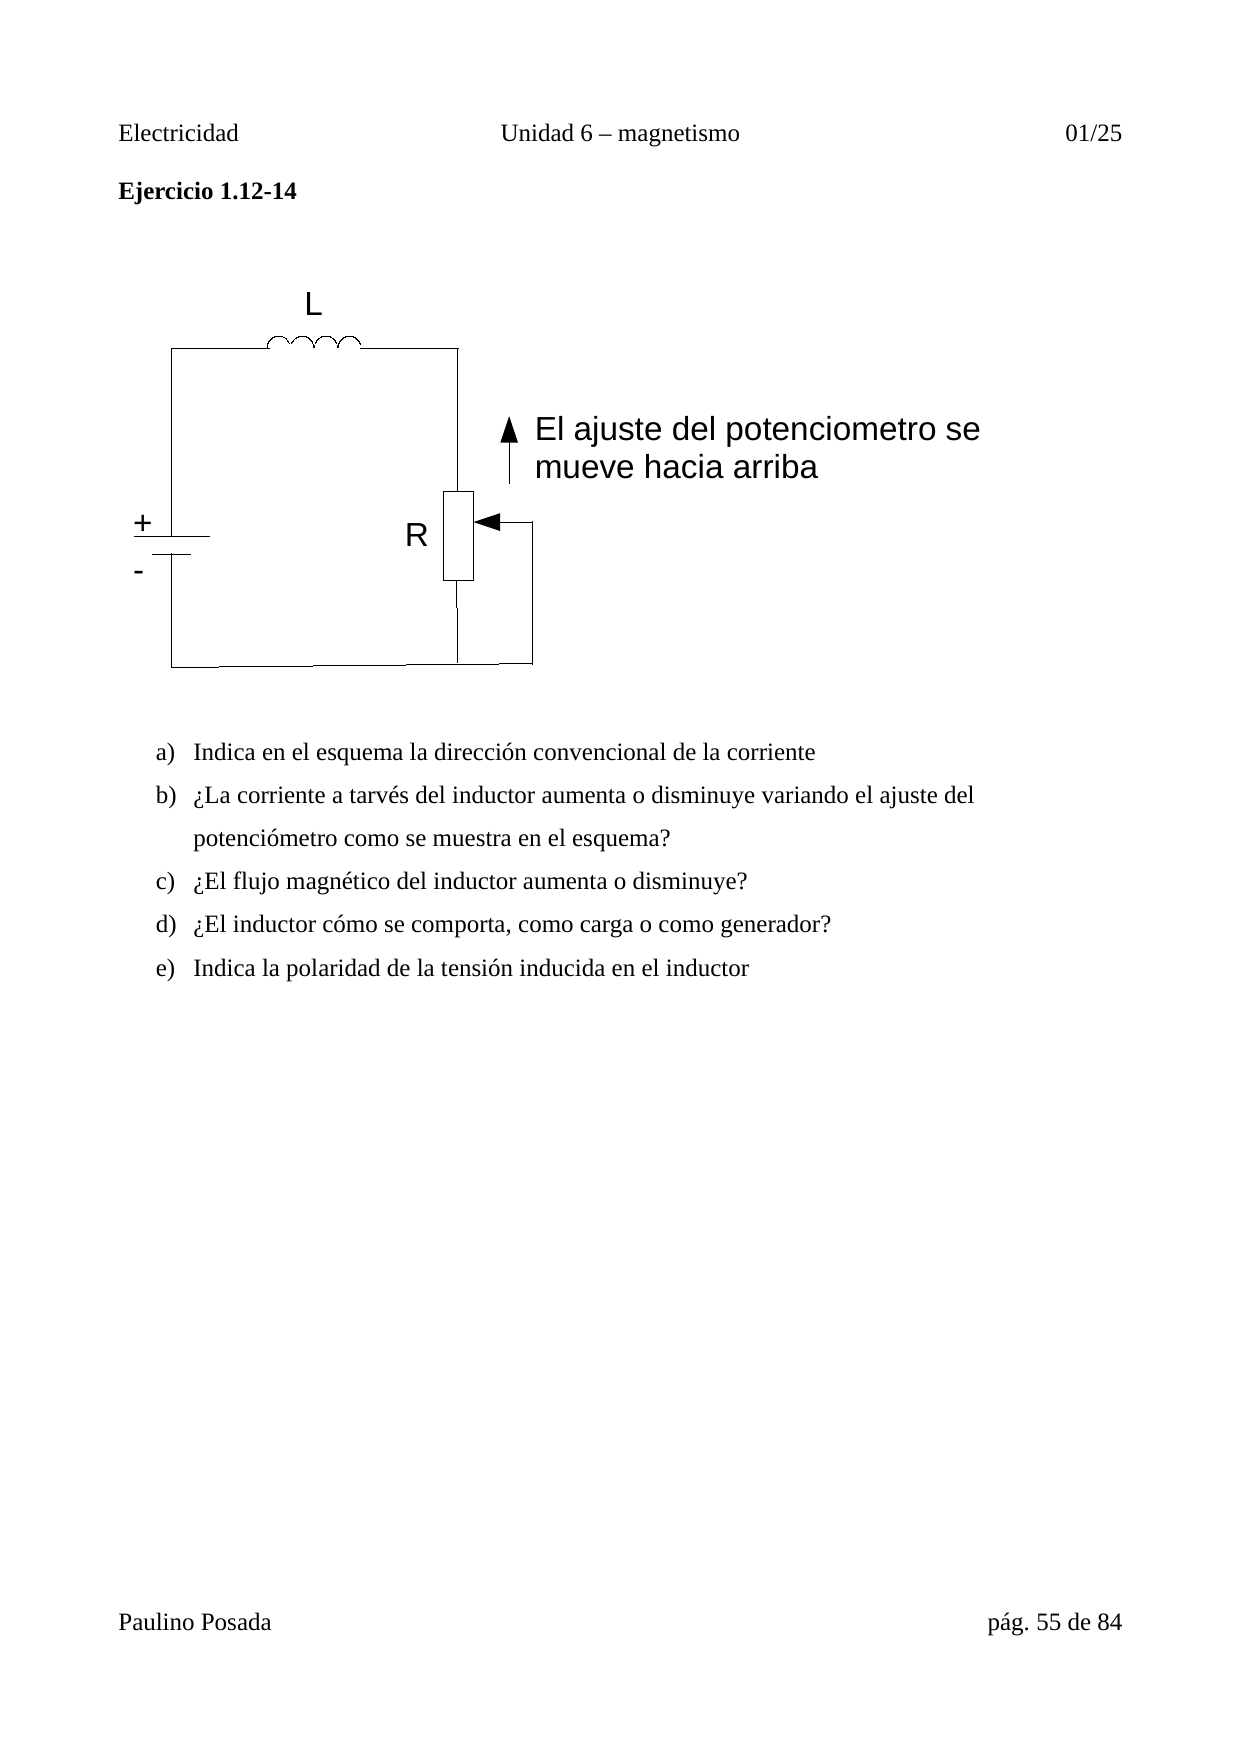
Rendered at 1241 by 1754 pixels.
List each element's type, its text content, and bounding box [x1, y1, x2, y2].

text Ejercicio 1.12-14 [118, 176, 1122, 205]
list ¿El inductor cómo se comporta, como carga o como generador? [156, 909, 1122, 938]
list Indica la polaridad de la tensión inducida en el inductor [156, 953, 1122, 981]
list Indica en el esquema la dirección convencional de la corriente [156, 737, 1122, 766]
list ¿La corriente a tarvés del inductor aumenta o disminuye variando el ajuste del potenciómetro como se muestra en el esquema? [156, 780, 1122, 852]
list ¿El flujo magnético del inductor aumenta o disminuye? [156, 866, 1122, 895]
